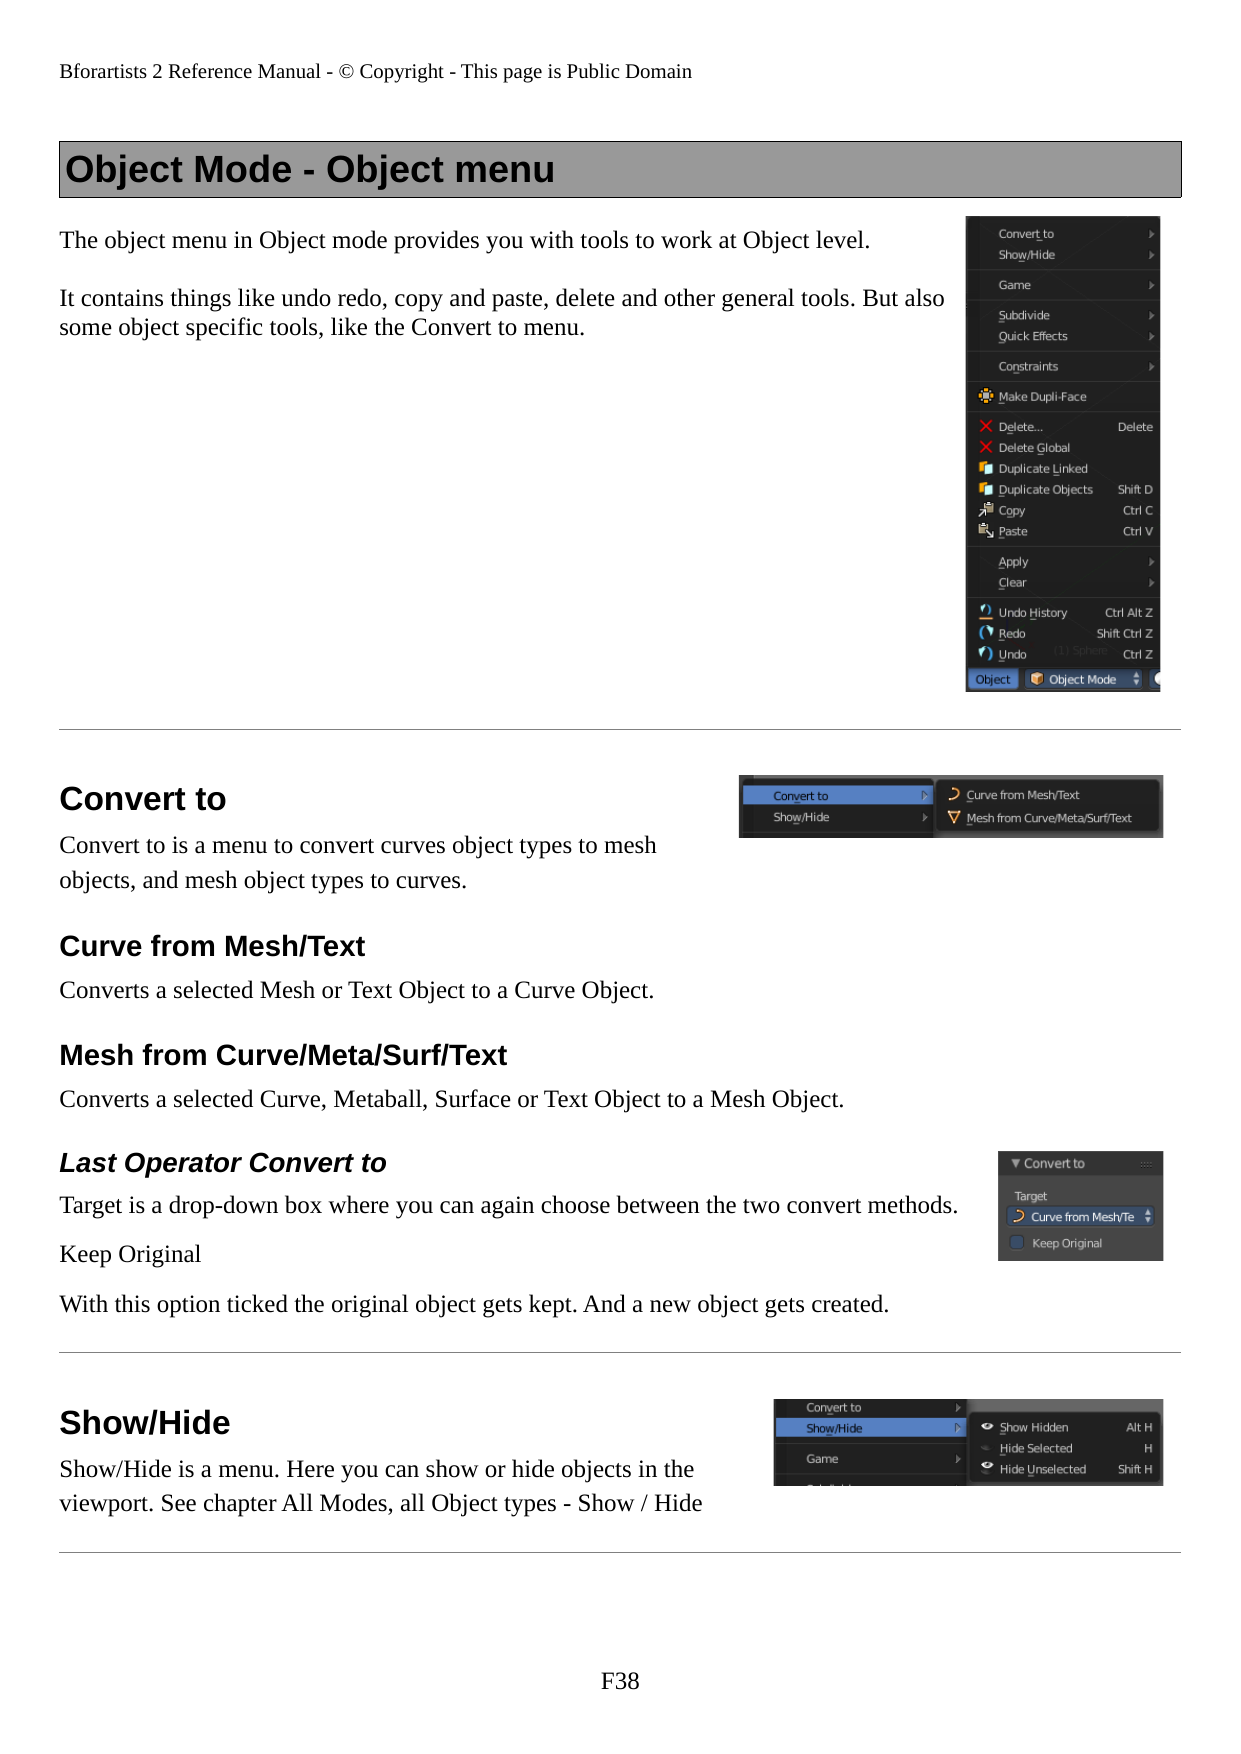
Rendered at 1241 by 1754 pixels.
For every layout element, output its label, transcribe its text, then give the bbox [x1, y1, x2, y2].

picture [738, 775, 1164, 838]
text Keep Original [59, 1239, 1181, 1268]
text Show/Hide is a menu. Here you can show or hide objects in the viewport. See chapter All Modes, all Object types - Show / Hide [59, 1454, 1181, 1517]
subtitle Last Operator Convert to [59, 1146, 1181, 1178]
table_header Object Mode - Object menu [60, 142, 1181, 197]
subtitle [1164, 779, 1181, 818]
text With this option ticked the original object gets kept. And a new object gets created. [59, 1289, 1181, 1317]
text It contains things like undo redo, copy and paste, delete and other general tools. But also some object specific tools, like the Convert to menu. [59, 283, 965, 340]
text Converts a selected Mesh or Text Object to a Curve Object. [59, 975, 1181, 1003]
text Convert to is a menu to convert curves object types to mesh objects, and mesh object types to curves. [59, 830, 1181, 893]
subtitle Curve from Mesh/Text [59, 928, 1181, 962]
picture [965, 216, 1161, 692]
subtitle Show/Hide [59, 1403, 773, 1441]
subtitle Convert to [59, 779, 738, 818]
subtitle Mesh from Curve/Meta/Surf/Text [59, 1038, 1181, 1072]
picture [773, 1399, 1164, 1486]
subtitle [1164, 1403, 1181, 1441]
text The object menu in Object mode provides you with tools to work at Object level. [59, 225, 965, 254]
text Target is a drop-down box where you can again choose between the two convert methods. [59, 1191, 998, 1219]
text Converts a selected Curve, Metaball, Surface or Text Object to a Mesh Object. [59, 1084, 1181, 1113]
picture [998, 1151, 1164, 1261]
